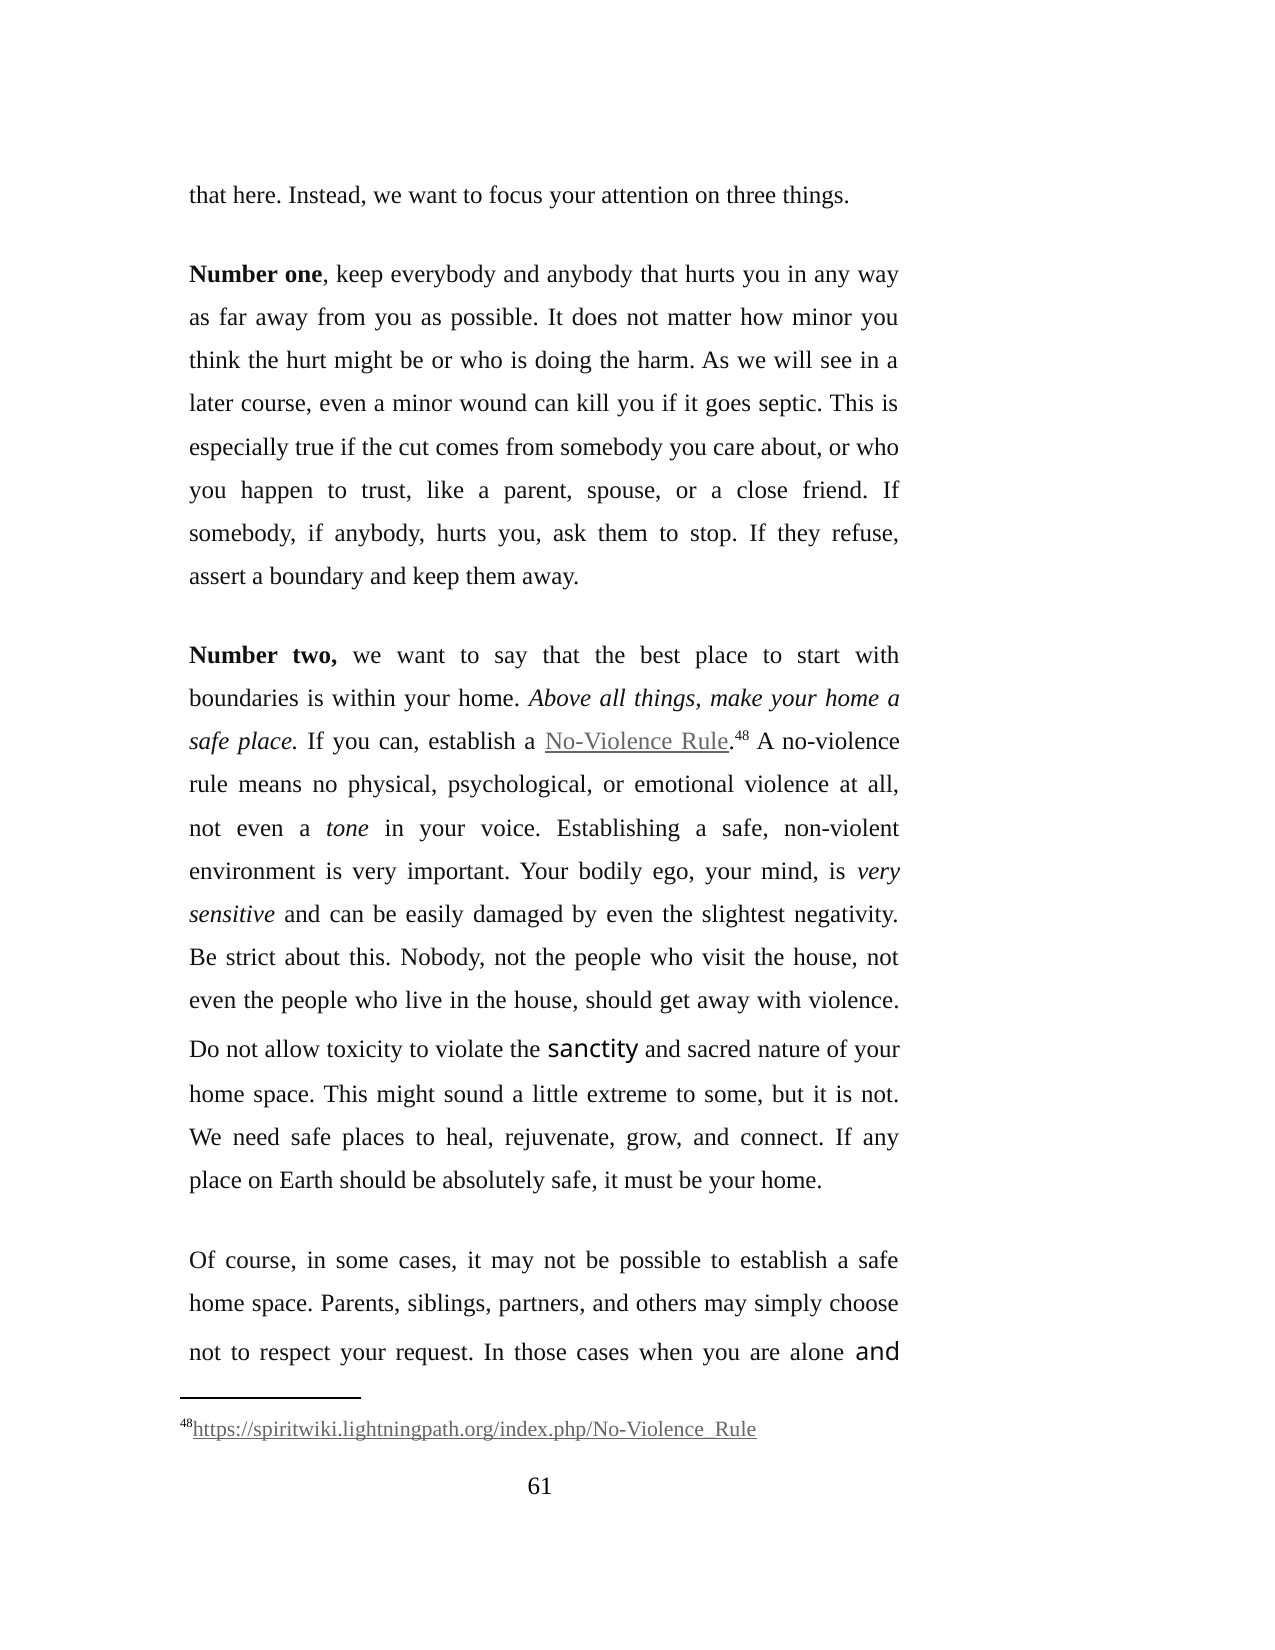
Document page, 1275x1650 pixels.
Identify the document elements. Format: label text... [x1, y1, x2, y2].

text that here. Instead, we want to focus your attention on three things. [189, 180, 900, 209]
text Of course, in some cases, it may not be possible to establish a safe home space. Parents, siblings, partners, and others may simply choose not to respect your request. In those cases when you are alone and [189, 1245, 900, 1368]
text Number one, keep everybody and anybody that hurts you in any way as far away from you as possible. It does not matter how minor you think the hurt might be or who is doing the harm. As we will see in a later course, even a minor wound can kill you if it goes septic. This is especially true if the cut comes from somebody you care about, or who you happen to trust, like a parent, spouse, or a close friend. If somebody, if anybody, hurts you, ask them to stop. If they refuse, assert a boundary and keep them away. [189, 259, 900, 590]
text https://spiritwiki.lightningpath.org/index.php/No-Violence_Rule [756, 1416, 900, 1441]
text Number two, we want to say that the best place to start with boundaries is within your home. Above all things, make your home a safe place. If you can, establish a No-Violence Rule. A no-violence rule means no physical, psychological, or emotional violence at all, not even a tone in your voice. Establishing a safe, non-violent environment is very important. Your bodily ego, your mind, is very sensitive and can be easily damaged by even the slightest negativity. Be strict about this. Nobody, not the people who visit the house, not even the people who live in the house, should get away with violence. Do not allow toxicity to violate the sanctity and sacred nature of your home space. This might sound a little extreme to some, but it is not. We need safe places to heal, rejuvenate, grow, and connect. If any place on Earth should be absolutely safe, it must be your home. [189, 640, 900, 1194]
